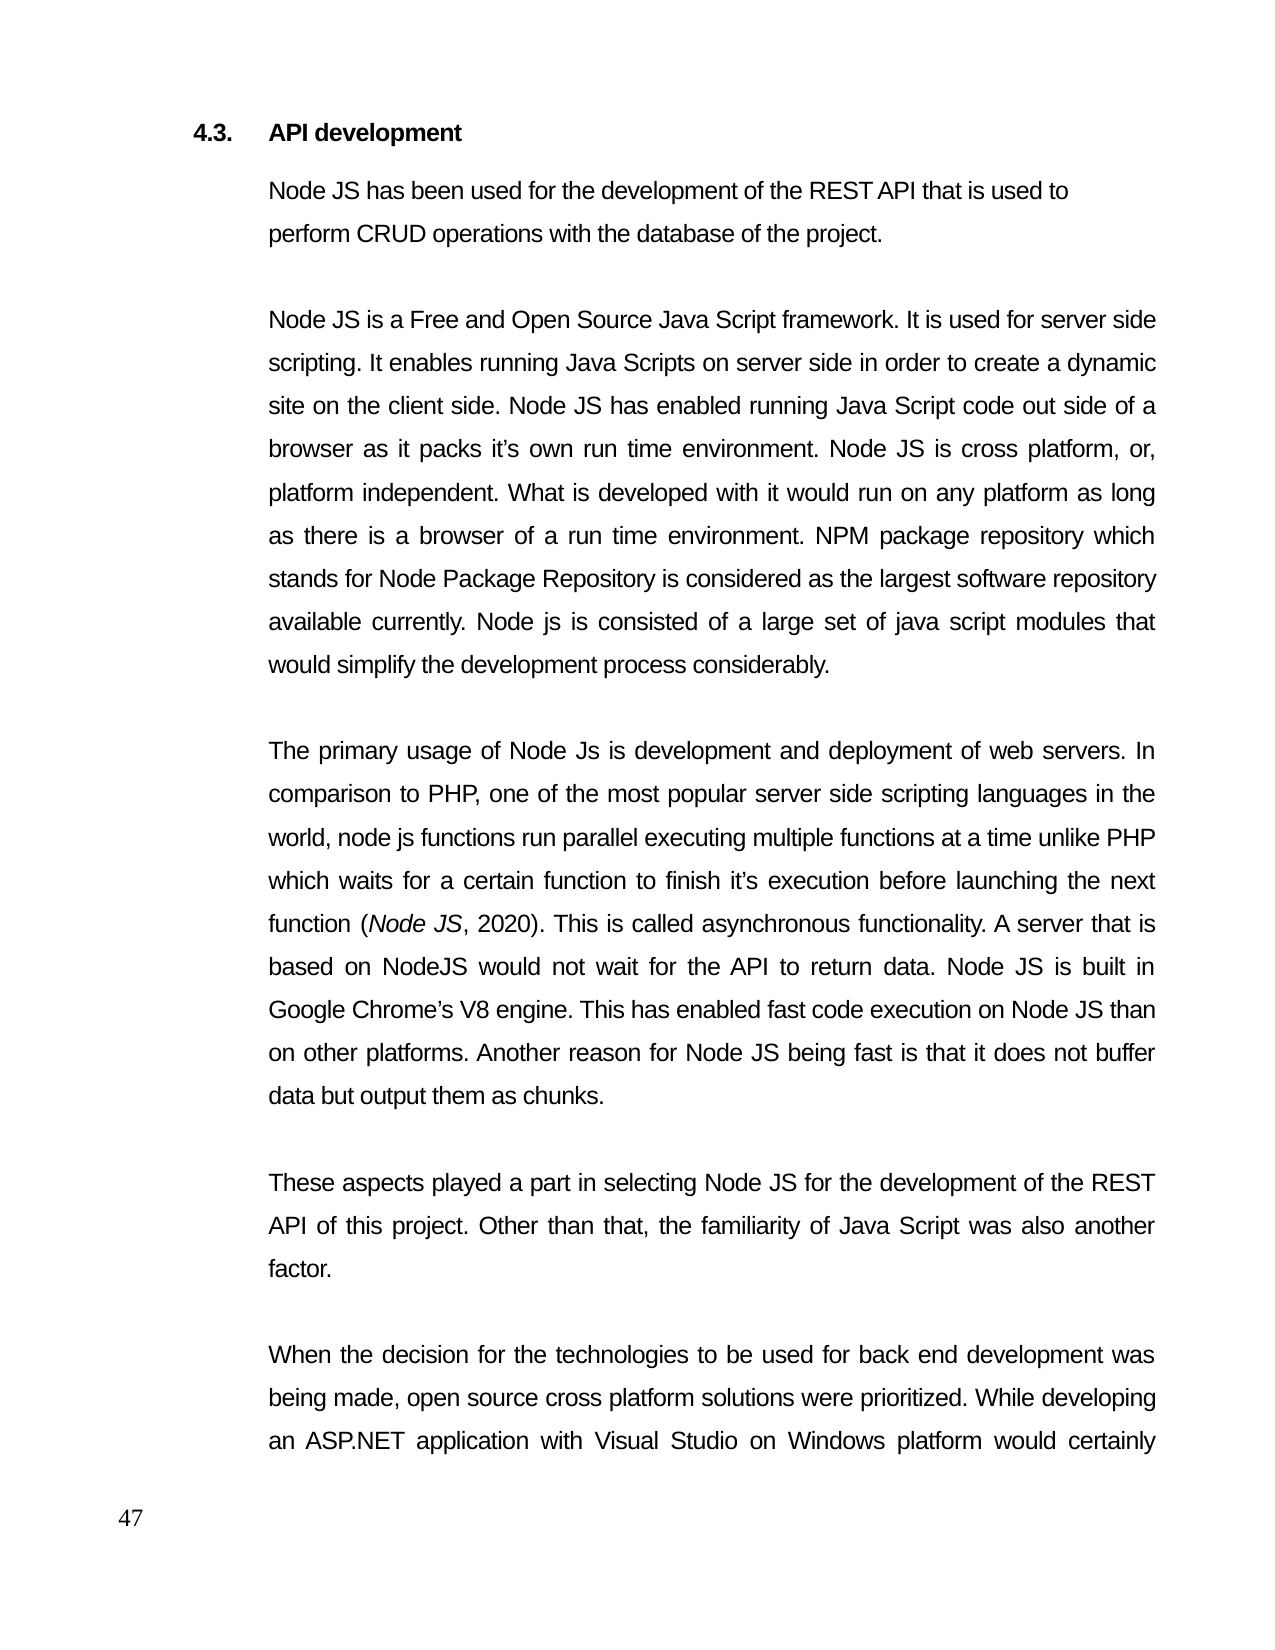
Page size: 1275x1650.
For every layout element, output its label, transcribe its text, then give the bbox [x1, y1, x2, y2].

text These aspects played a part in selecting Node JS for the development of the REST API of this project. Other than that, the familiarity of Java Script was also another factor. [268, 1167, 1157, 1282]
list API development [193, 118, 1157, 147]
text Node JS is a Free and Open Source Java Script framework. It is used for server side scripting. It enables running Java Scripts on server side in order to create a dynamic site on the client side. Node JS has enabled running Java Script code out side of a browser as it packs it’s own run time environment. Node JS is cross platform, or, platform independent. What is developed with it would run on any platform as long as there is a browser of a run time environment. NPM package repository which stands for Node Package Repository is considered as the largest software repository available currently. Node js is consisted of a large set of java script modules that would simplify the development process considerably. [268, 305, 1157, 679]
text When the decision for the technologies to be used for back end development was being made, open source cross platform solutions were prioritized. While developing an ASP.NET application with Visual Studio on Windows platform would certainly [268, 1340, 1157, 1455]
text The primary usage of Node Js is development and deployment of web servers. In comparison to PHP, one of the most popular server side scripting languages in the world, node js functions run parallel executing multiple functions at a time unlike PHP which waits for a certain function to finish it’s execution before launching the next function (Node JS, 2020)⁠. This is called asynchronous functionality. A server that is based on NodeJS would not wait for the API to return data. Node JS is built in Google Chrome’s V8 engine. This has enabled fast code execution on Node JS than on other platforms. Another reason for Node JS being fast is that it does not buffer data but output them as chunks. [268, 736, 1157, 1110]
text Node JS has been used for the development of the REST API that is used to perform CRUD operations with the database of the project. [118, 176, 1157, 247]
